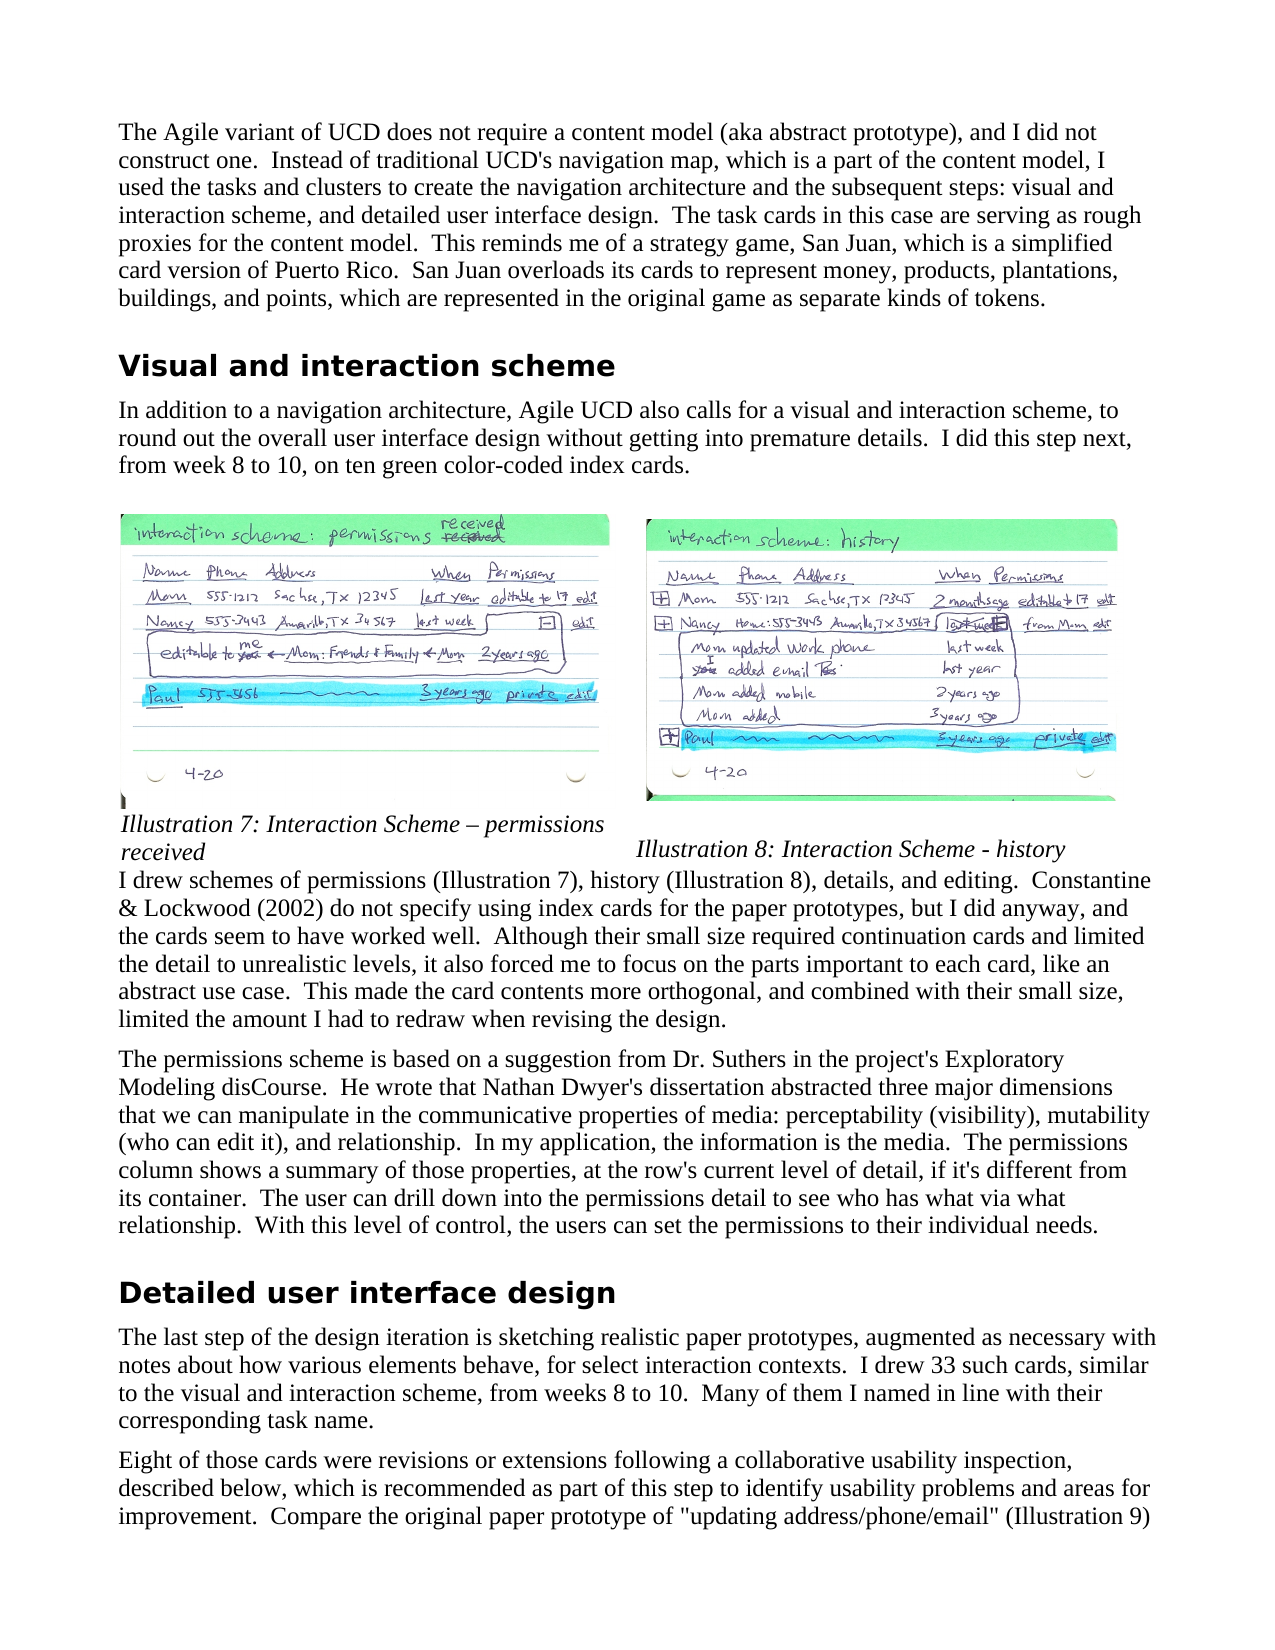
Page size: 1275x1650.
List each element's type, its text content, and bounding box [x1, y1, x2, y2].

subtitle Detailed user interface design [118, 1277, 1157, 1311]
text Illustration 8: Interaction Scheme - history [636, 835, 1132, 863]
text The Agile variant of UCD does not require a content model (aka abstract prototype), and I did not construct one. Instead of traditional UCD's navigation map, which is a part of the content model, I used the tasks and clusters to create the navigation architecture and the subsequent steps: visual and interaction scheme, and detailed user interface design. The task cards in this case are serving as rough proxies for the content model. This reminds me of a strategy game, San Juan, which is a simplified card version of Puerto Rico. San Juan overloads its cards to represent money, products, plantations, buildings, and points, which are represented in the original game as separate kinds of tokens. [118, 118, 1157, 312]
text Eight of those cards were revisions or extensions following a collaborative usability inspection, described below, which is recommended as part of this step to identify usability problems and areas for improvement. Compare the original paper prototype of "updating address/phone/email" (Illustration 9) [118, 1447, 1157, 1530]
picture [120, 514, 616, 809]
text In addition to a navigation architecture, Agile UCD also calls for a visual and interaction scheme, to round out the overall user interface design without getting into premature details. I did this step next, from week 8 to 10, on ten green color-coded index cards. [118, 396, 1157, 479]
text Illustration 7: Interaction Scheme – permissions received [121, 811, 607, 866]
text The permissions scheme is based on a suggestion from Dr. Suthers in the project's Exploratory Modeling disCourse. He wrote that Nathan Dwyer's dissertation abstracted three major dimensions that we can manipulate in the communicative properties of media: perceptability (visibility), mutability (who can edit it), and relationship. In my application, the information is the media. The permissions column shows a summary of those properties, at the row's current level of detail, if it's different from its container. The user can drill down into the permissions detail to see who has what via what relationship. With this level of control, the users can set the permissions to their individual needs. [118, 1045, 1157, 1239]
text I drew schemes of permissions (Illustration 7), history (Illustration 8), details, and editing. Constantine & Lockwood (2002) do not specify using index cards for the paper prototypes, but I did anyway, and the cards seem to have worked well. Although their small size required continuation cards and limited the detail to unrealistic levels, it also forced me to focus on the parts important to each card, like an abstract use case. This made the card contents more orthogonal, and combined with their small size, limited the amount I had to redraw when revising the design. [118, 492, 1157, 1033]
picture [646, 519, 1124, 801]
text The last step of the design iteration is sketching realistic paper prototypes, augmented as necessary with notes about how various elements behave, for select interaction contexts. I drew 33 such cards, similar to the visual and interaction scheme, from weeks 8 to 10. Many of them I named in line with their corresponding task name. [118, 1323, 1157, 1434]
subtitle Visual and interaction scheme [118, 349, 1157, 383]
